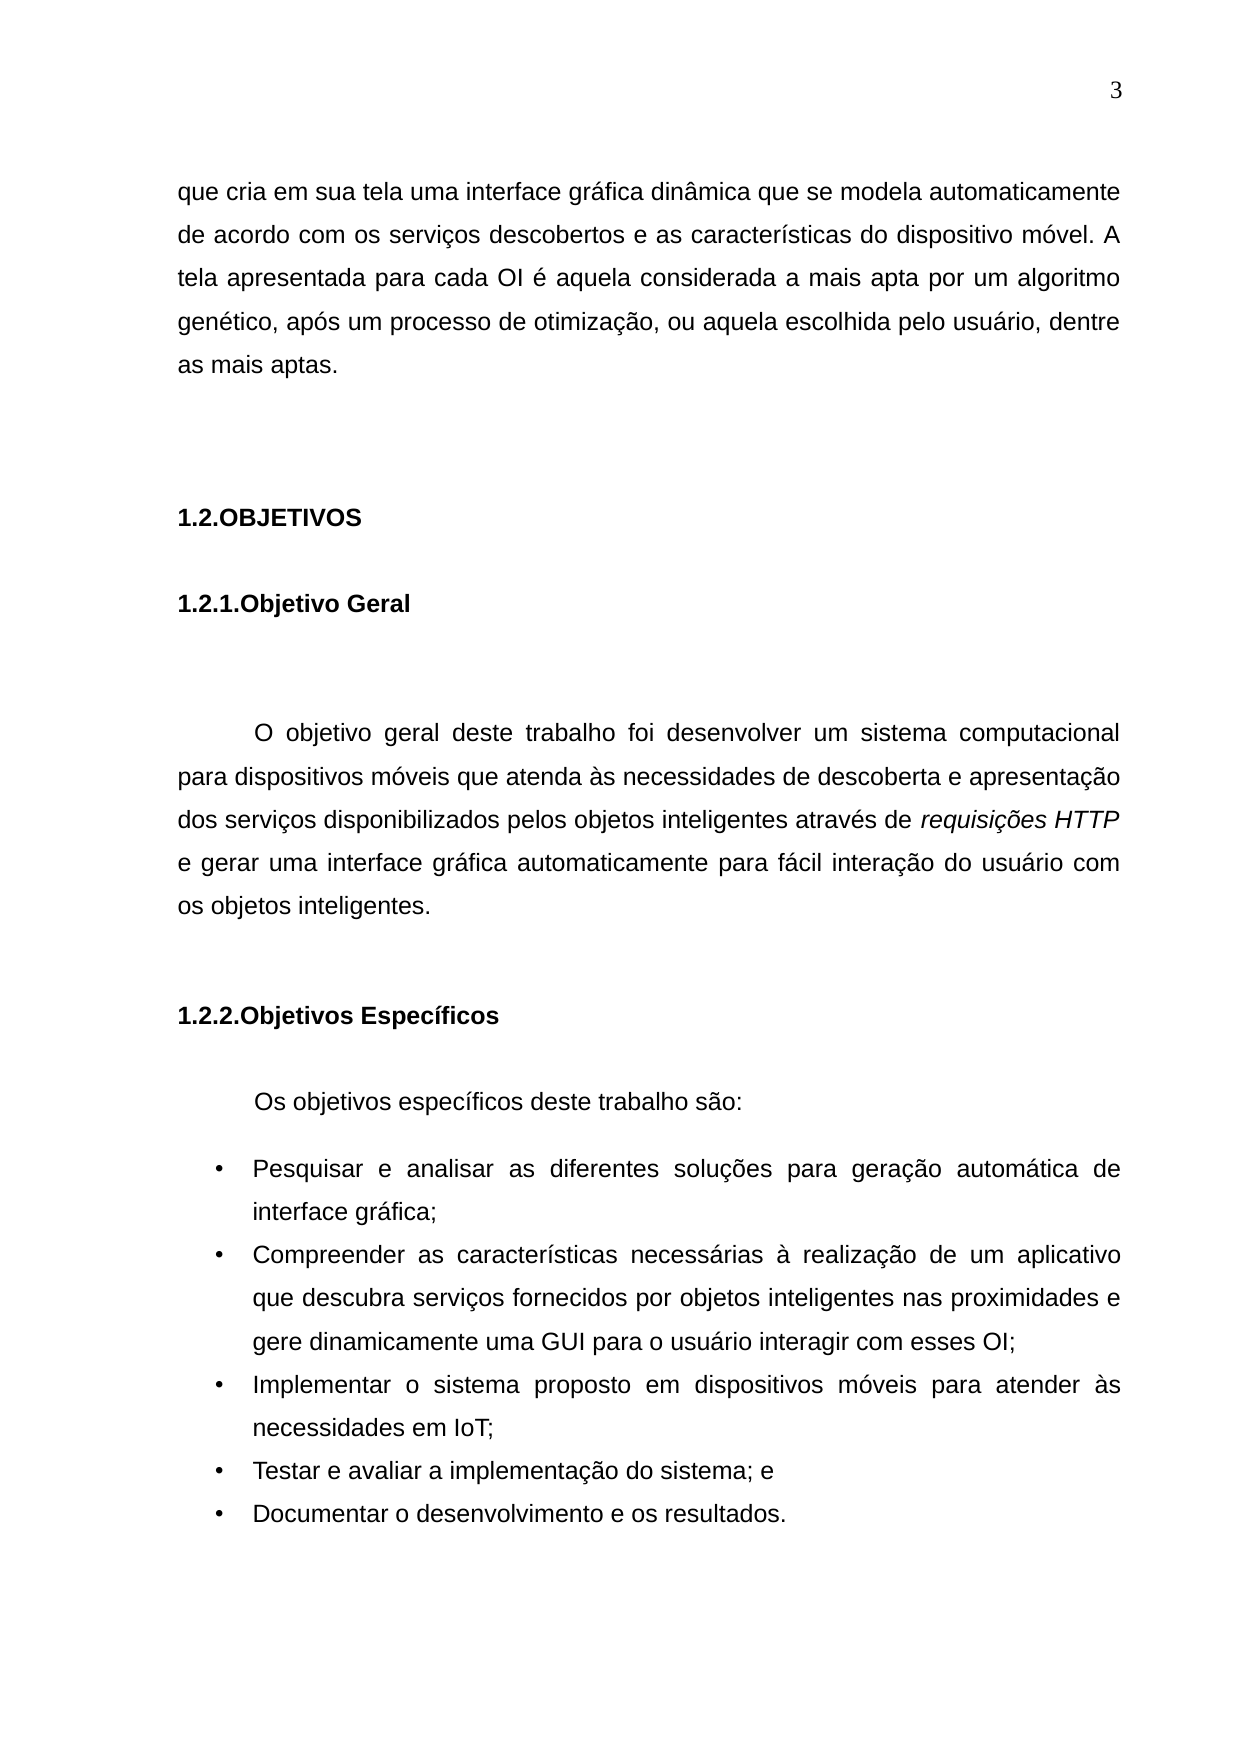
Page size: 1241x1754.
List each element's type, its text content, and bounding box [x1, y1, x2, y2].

list Implementar o sistema proposto em dispositivos móveis para atender às necessidades em IoT; [215, 1369, 1122, 1442]
text O objetivo geral deste trabalho foi desenvolver um sistema computacional para dispositivos móveis que atenda às necessidades de descoberta e apresentação dos serviços disponibilizados pelos objetos inteligentes através de requisições HTTP e gerar uma interface gráfica automaticamente para fácil interação do usuário com os objetos inteligentes. [177, 718, 1122, 919]
text que cria em sua tela uma interface gráfica dinâmica que se modela automaticamente de acordo com os serviços descobertos e as características do dispositivo móvel. A tela apresentada para cada OI é aquela considerada a mais apta por um algoritmo genético, após um processo de otimização, ou aquela escolhida pelo usuário, dentre as mais aptas. [177, 177, 1122, 378]
list OBJETIVOS [177, 503, 1122, 531]
list Pesquisar e analisar as diferentes soluções para geração automática de interface gráfica; [215, 1154, 1122, 1226]
list Compreender as características necessárias à realização de um aplicativo que descubra serviços fornecidos por objetos inteligentes nas proximidades e gere dinamicamente uma GUI para o usuário interagir com esses OI; [215, 1240, 1122, 1355]
list Objetivo Geral [177, 589, 1122, 618]
list Testar e avaliar a implementação do sistema; e [215, 1456, 1122, 1485]
text Os objetivos específicos deste trabalho são: [177, 1087, 1122, 1116]
list Documentar o desenvolvimento e os resultados. [215, 1499, 1122, 1528]
list Objetivos Específicos [177, 1001, 1122, 1029]
